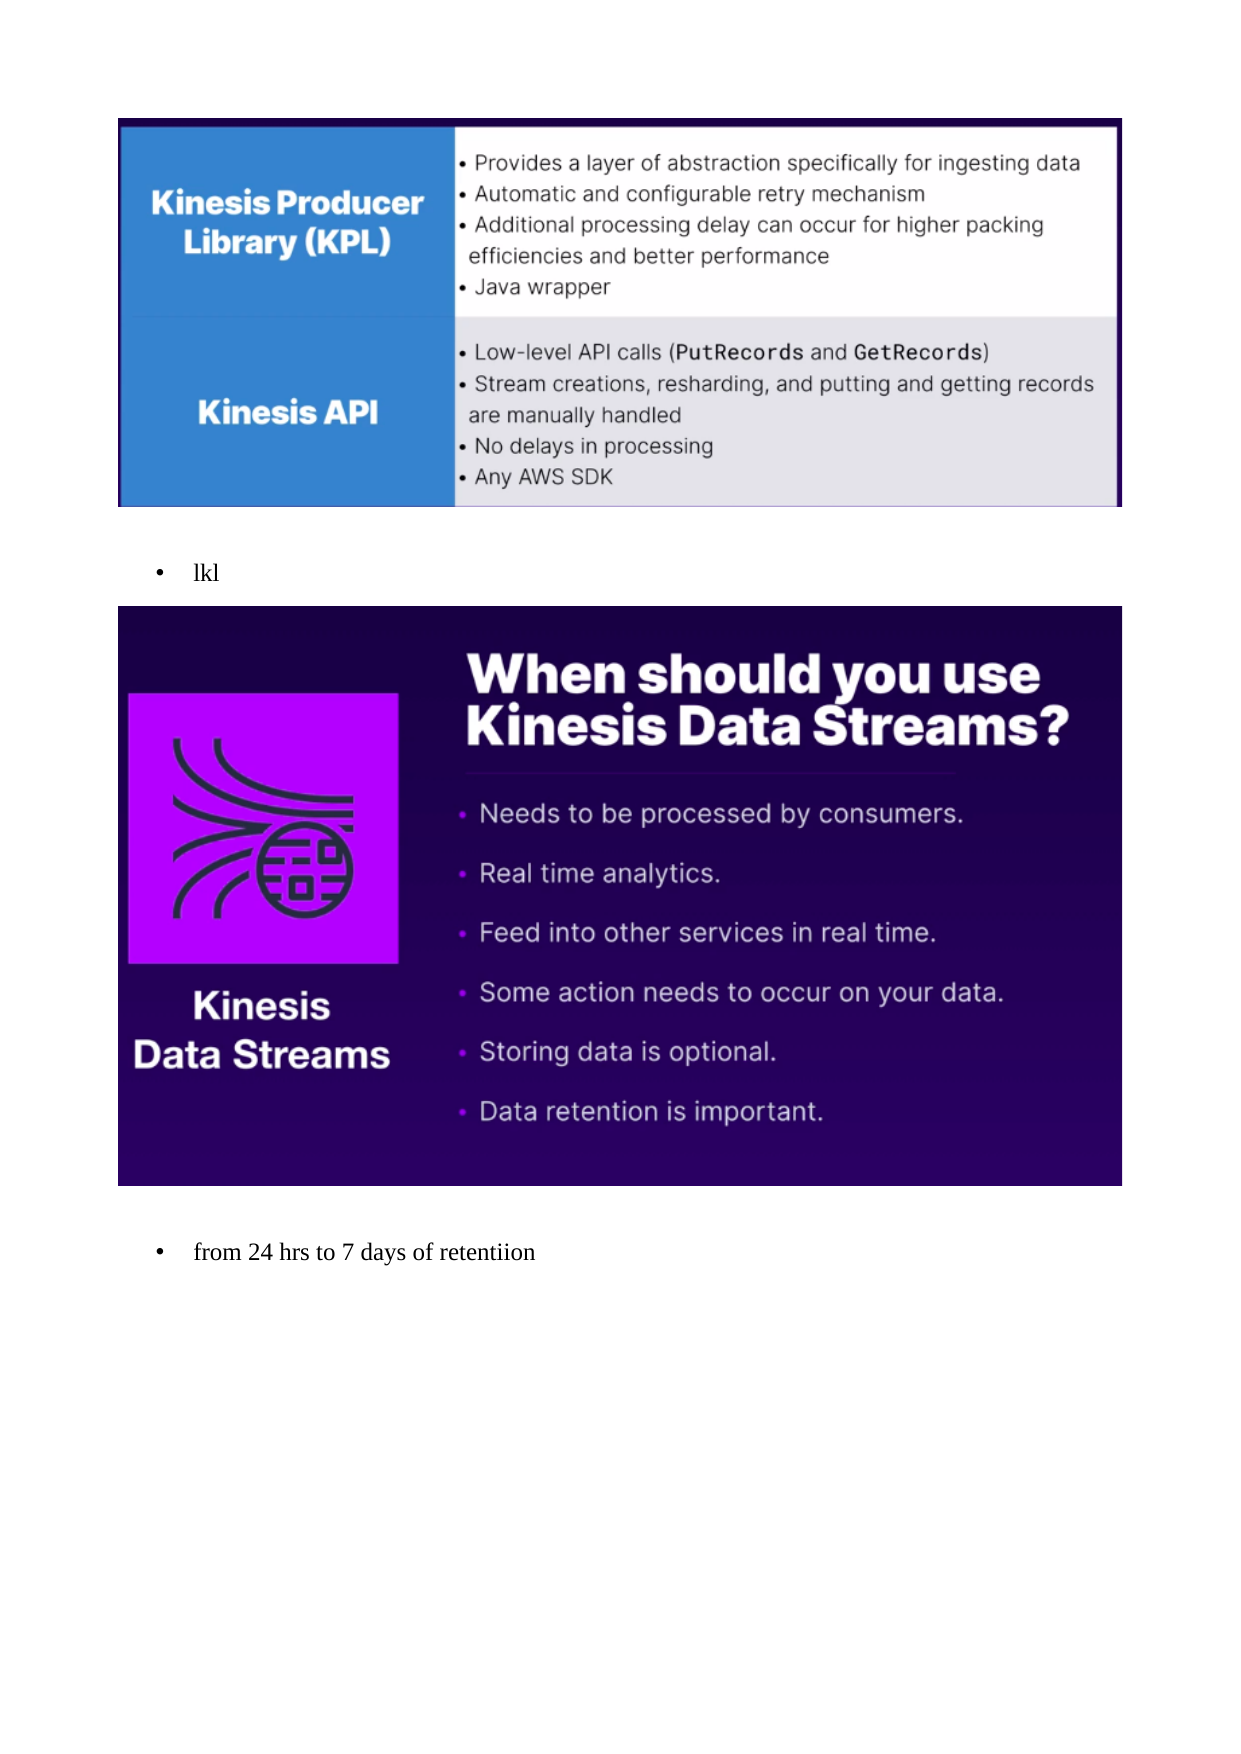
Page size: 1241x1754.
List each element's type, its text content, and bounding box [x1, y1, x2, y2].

list lkl [156, 558, 1122, 587]
list from 24 hrs to 7 days of retentiion [156, 1237, 1122, 1266]
picture [118, 606, 1123, 1186]
picture [118, 118, 1123, 507]
